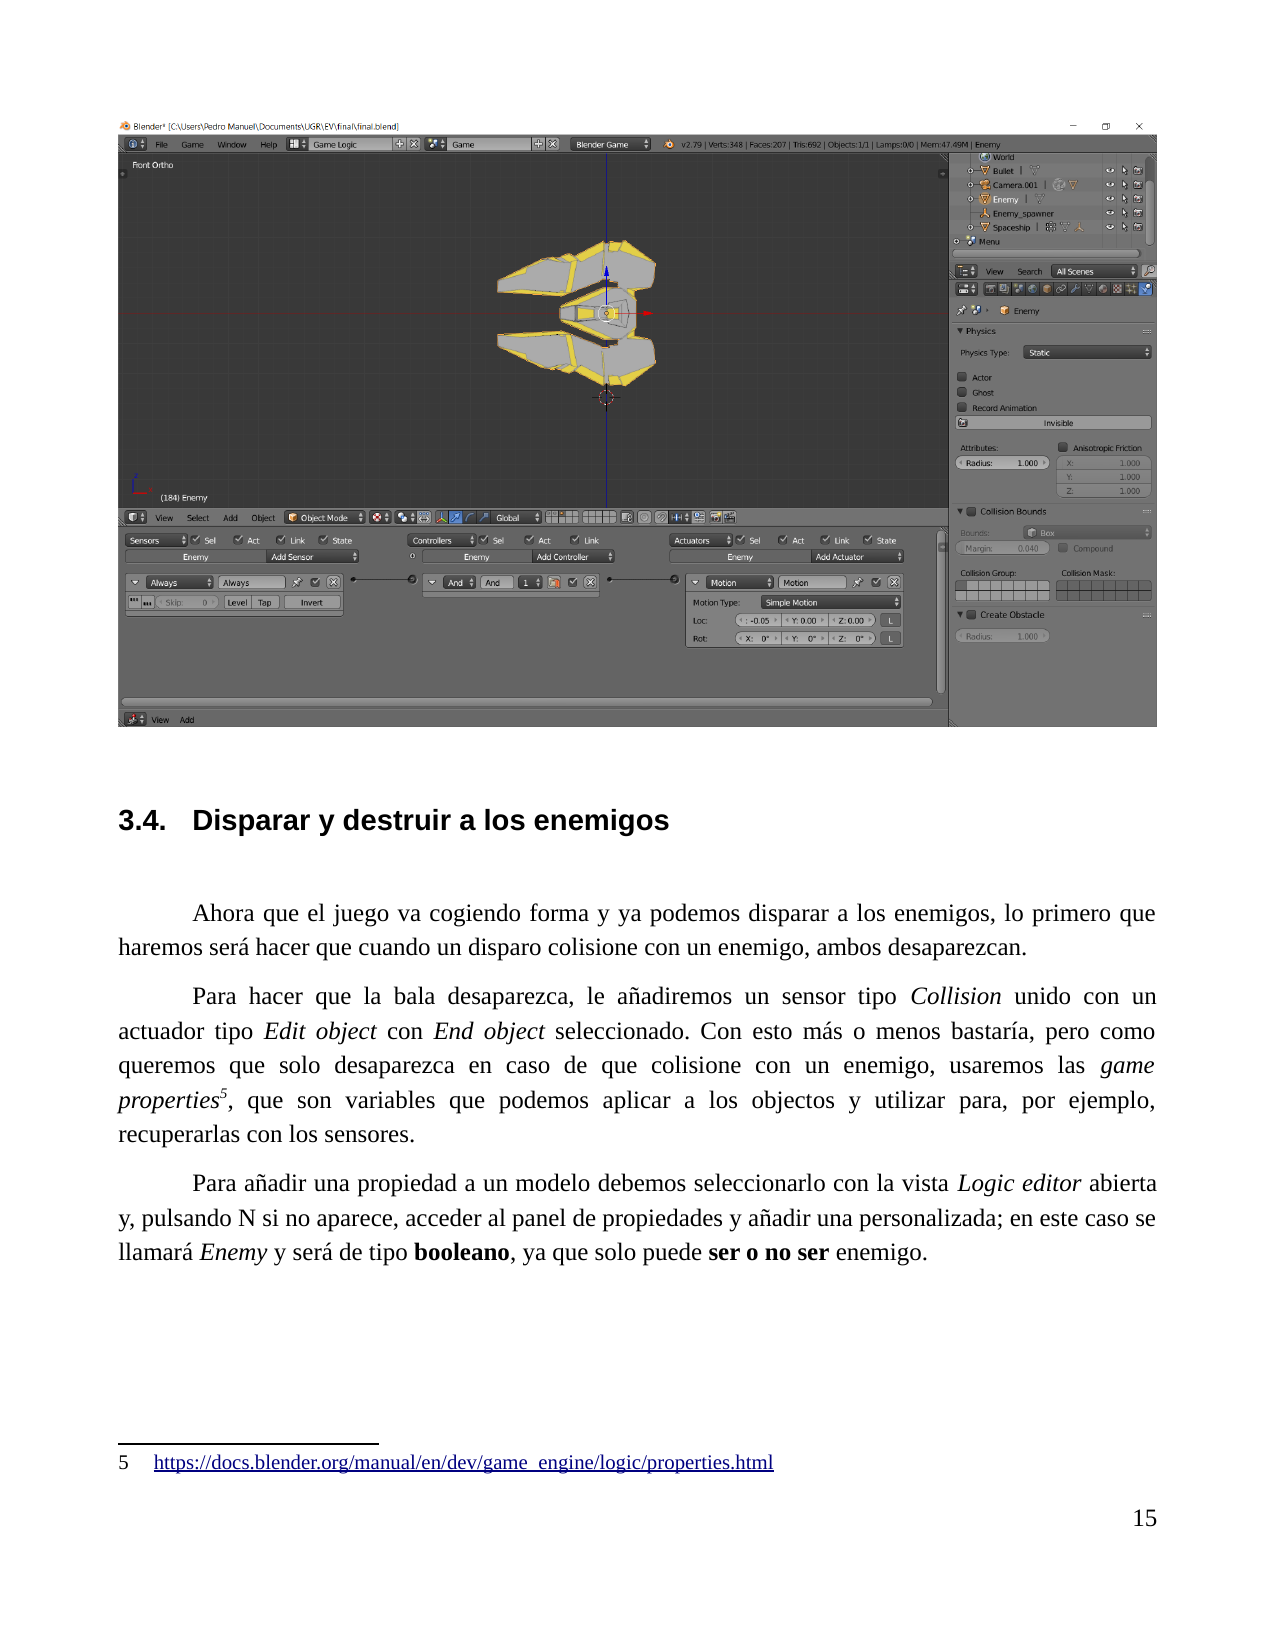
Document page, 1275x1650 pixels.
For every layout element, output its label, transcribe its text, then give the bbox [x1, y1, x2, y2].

text https://docs.blender.org/manual/en/dev/game_engine/logic/properties.html [118, 1449, 1157, 1474]
subtitle 3.4. Disparar y destruir a los enemigos [118, 803, 1157, 836]
text Ahora que el juego va cogiendo forma y ya podemos disparar a los enemigos, lo primero que haremos será hacer que cuando un disparo colisione con un enemigo, ambos desaparezcan. [118, 898, 1157, 961]
picture [118, 118, 1157, 727]
text Para hacer que la bala desaparezca, le añadiremos un sensor tipo Collision unido con un actuador tipo Edit object con End object seleccionado. Con esto más o menos bastaría, pero como queremos que solo desaparezca en caso de que colisione con un enemigo, usaremos las game properties, que son variables que podemos aplicar a los objectos y utilizar para, por ejemplo, recuperarlas con los sensores. [118, 981, 1157, 1148]
text Para añadir una propiedad a un modelo debemos seleccionarlo con la vista Logic editor abierta y, pulsando N si no aparece, acceder al panel de propiedades y añadir una personalizada; en este caso se llamará Enemy y será de tipo booleano, ya que solo puede ser o no ser enemigo. [118, 1168, 1157, 1266]
